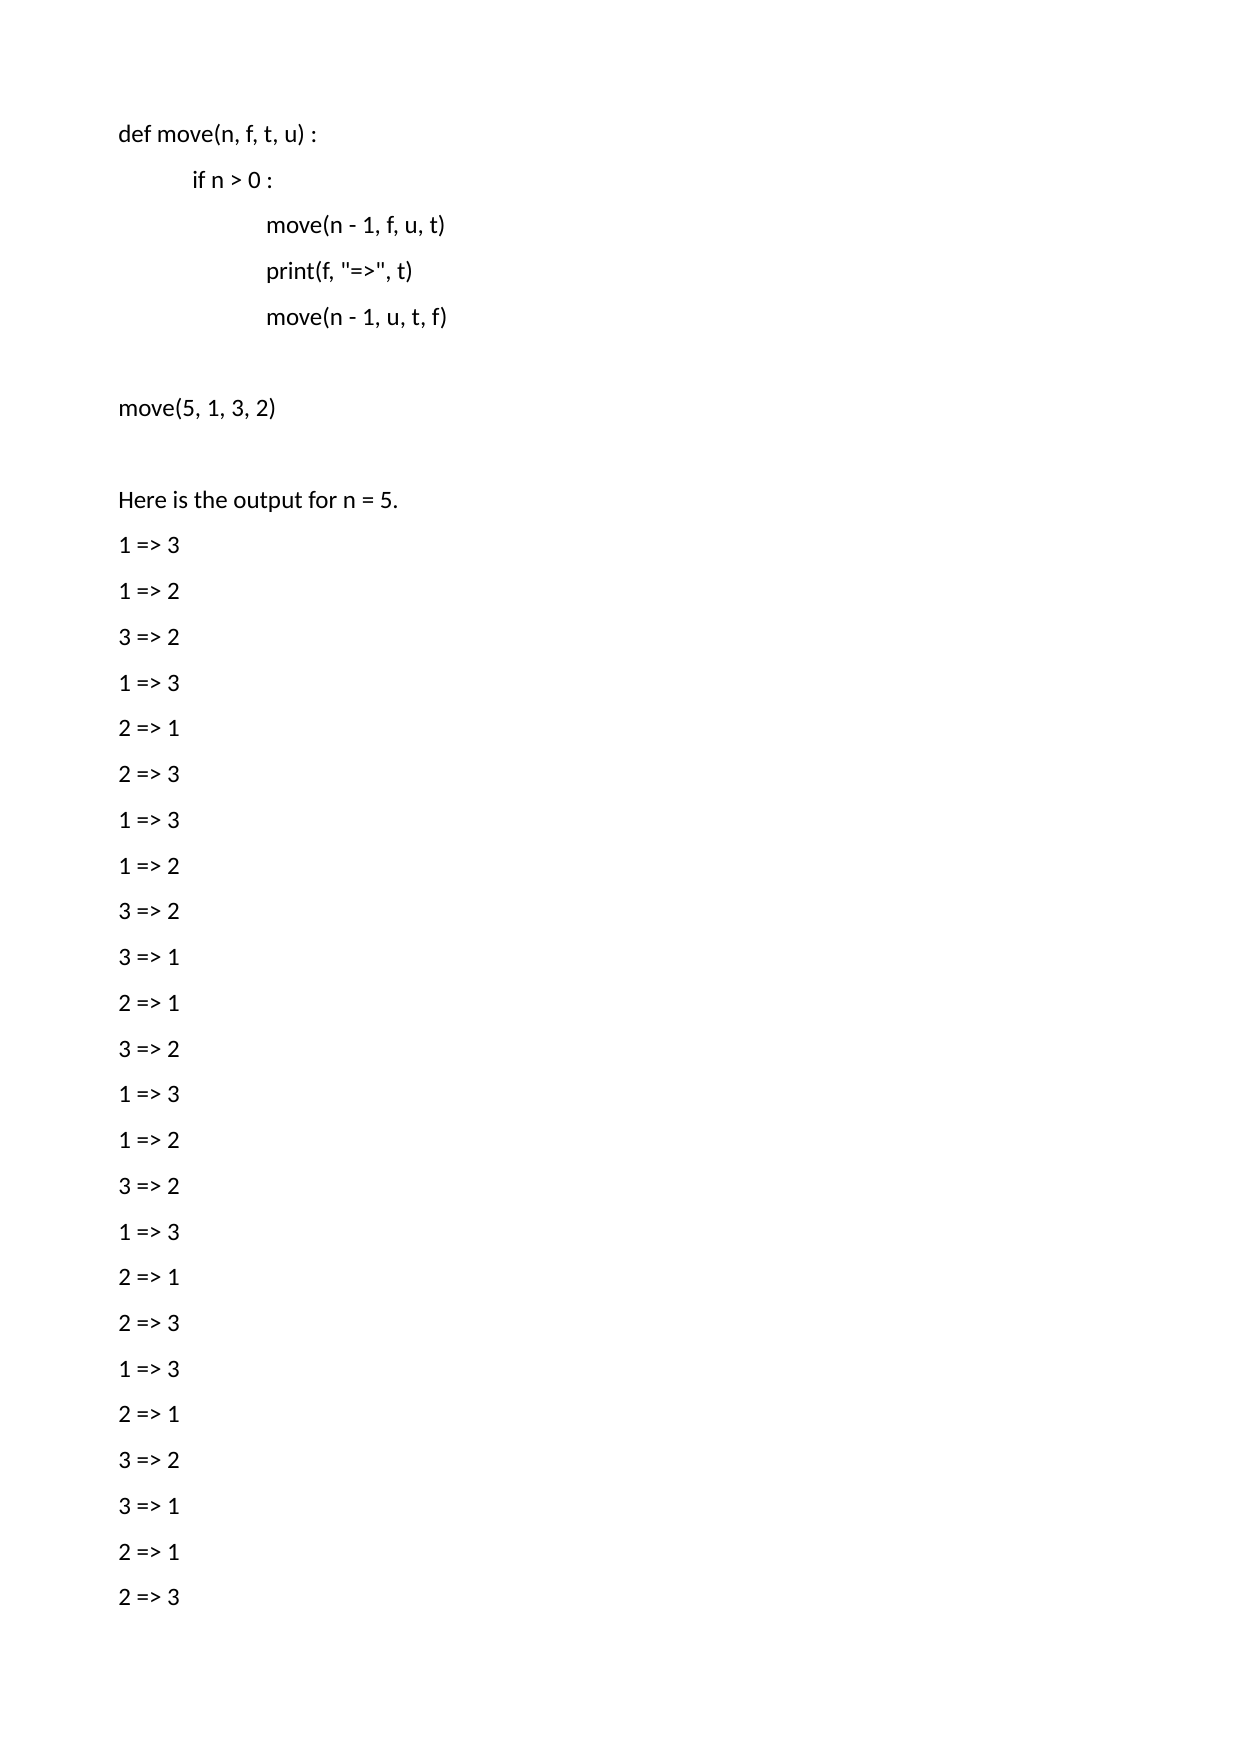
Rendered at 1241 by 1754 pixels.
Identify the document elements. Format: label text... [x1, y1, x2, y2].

text 1 => 3 [118, 804, 1122, 834]
text 1 => 3 [118, 1216, 1122, 1246]
text 2 => 3 [118, 758, 1122, 789]
text 2 => 3 [118, 1307, 1122, 1338]
text 2 => 1 [118, 1398, 1122, 1429]
text 1 => 3 [118, 530, 1122, 560]
text move(5, 1, 3, 2) [118, 392, 1122, 423]
text 3 => 2 [118, 896, 1122, 926]
text 2 => 3 [118, 1581, 1122, 1612]
text 3 => 2 [118, 1170, 1122, 1200]
text 3 => 1 [118, 1490, 1122, 1521]
text move(n - 1, f, u, t) [118, 209, 1122, 240]
text def move(n, f, t, u) : [118, 118, 1122, 149]
text 2 => 1 [118, 713, 1122, 743]
text 1 => 2 [118, 1124, 1122, 1155]
text Here is the output for n = 5. [118, 484, 1122, 514]
text 1 => 3 [118, 1353, 1122, 1383]
text 2 => 1 [118, 1536, 1122, 1566]
text 2 => 1 [118, 1261, 1122, 1292]
text 1 => 2 [118, 850, 1122, 880]
text 1 => 3 [118, 667, 1122, 697]
text 2 => 1 [118, 987, 1122, 1017]
text 1 => 2 [118, 575, 1122, 606]
text if n > 0 : [118, 164, 1122, 194]
text 3 => 2 [118, 1444, 1122, 1475]
text 3 => 2 [118, 621, 1122, 652]
text print(f, "=>", t) [118, 255, 1122, 286]
text 1 => 3 [118, 1078, 1122, 1109]
text 3 => 1 [118, 941, 1122, 972]
text 3 => 2 [118, 1033, 1122, 1063]
text move(n - 1, u, t, f) [118, 301, 1122, 332]
